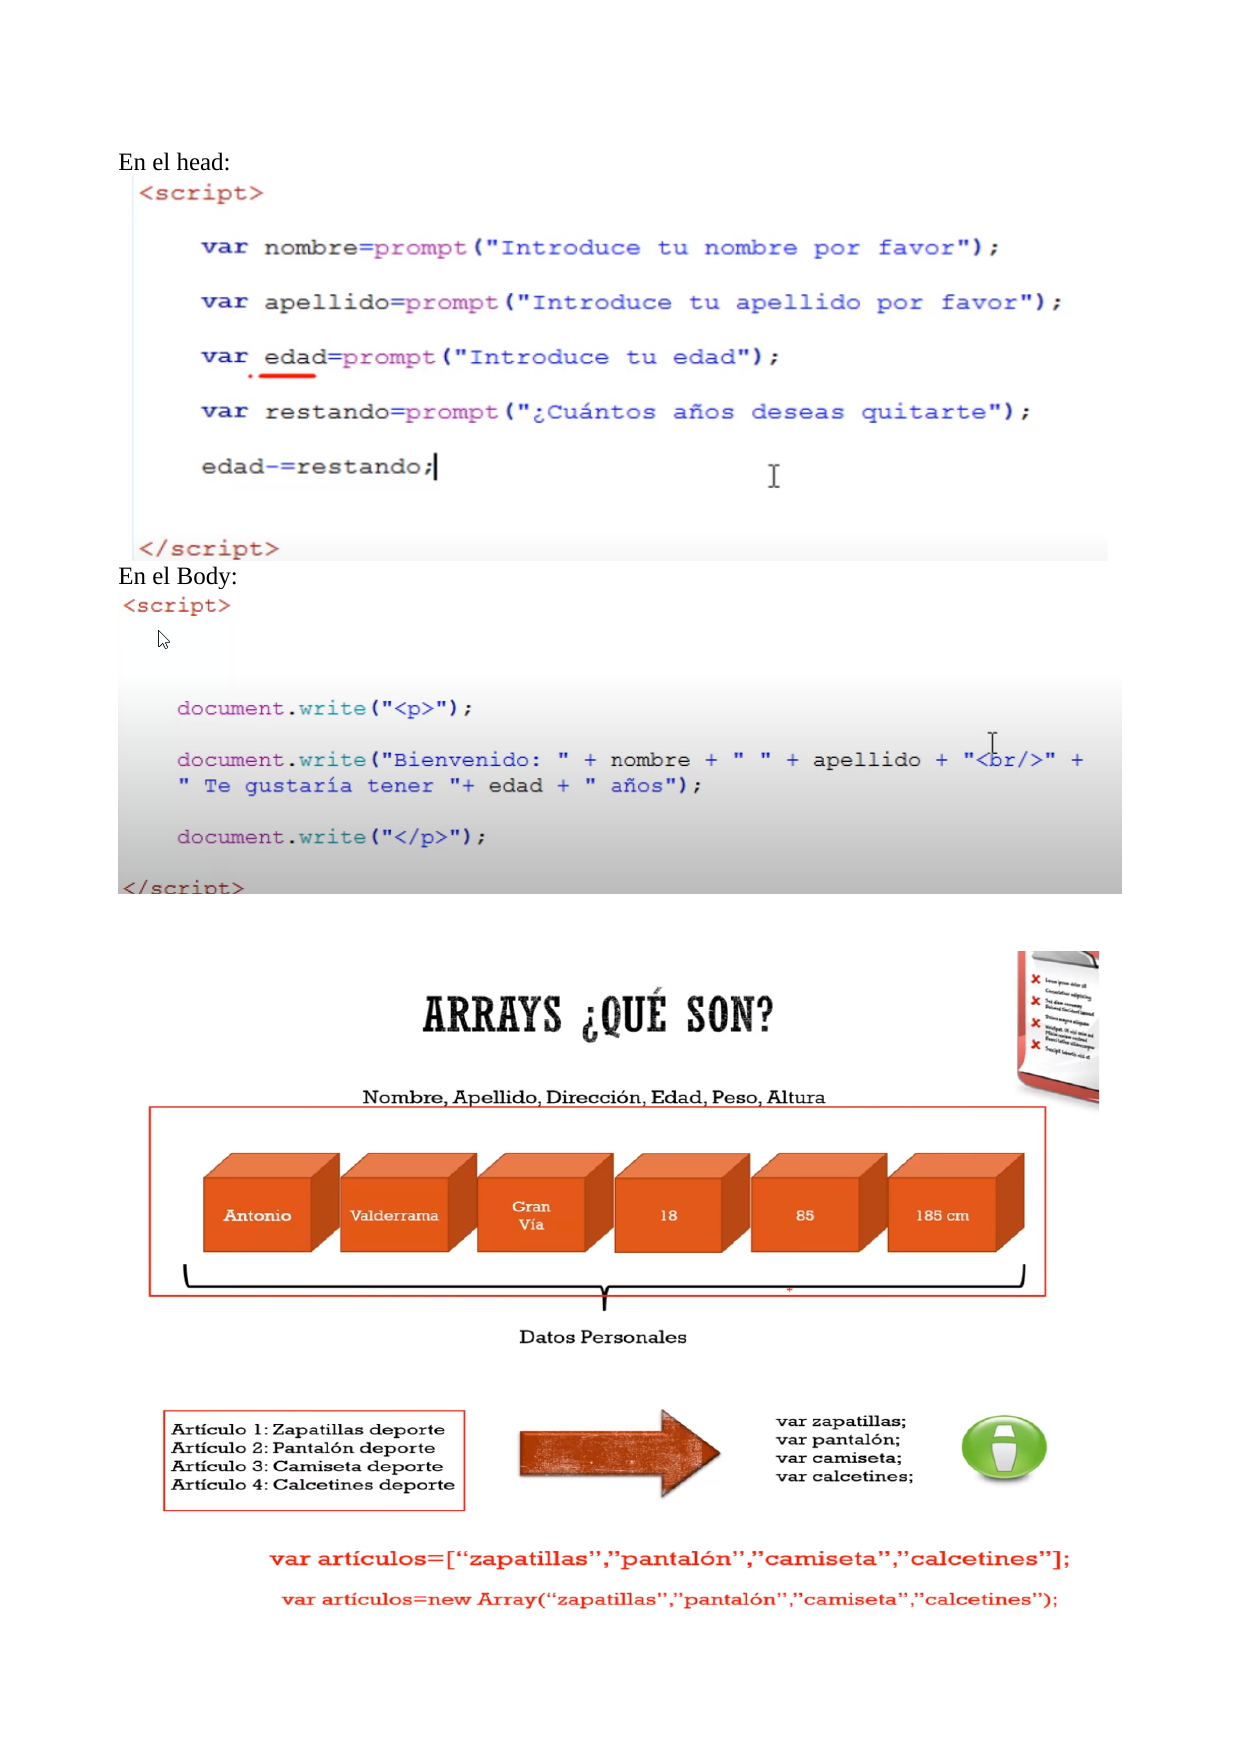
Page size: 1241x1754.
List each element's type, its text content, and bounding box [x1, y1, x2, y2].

text En el head: [118, 147, 1122, 176]
picture [129, 1380, 1111, 1622]
picture [118, 589, 1122, 894]
picture [141, 951, 1100, 1352]
picture [132, 175, 1108, 561]
text En el Body: [118, 176, 1122, 589]
